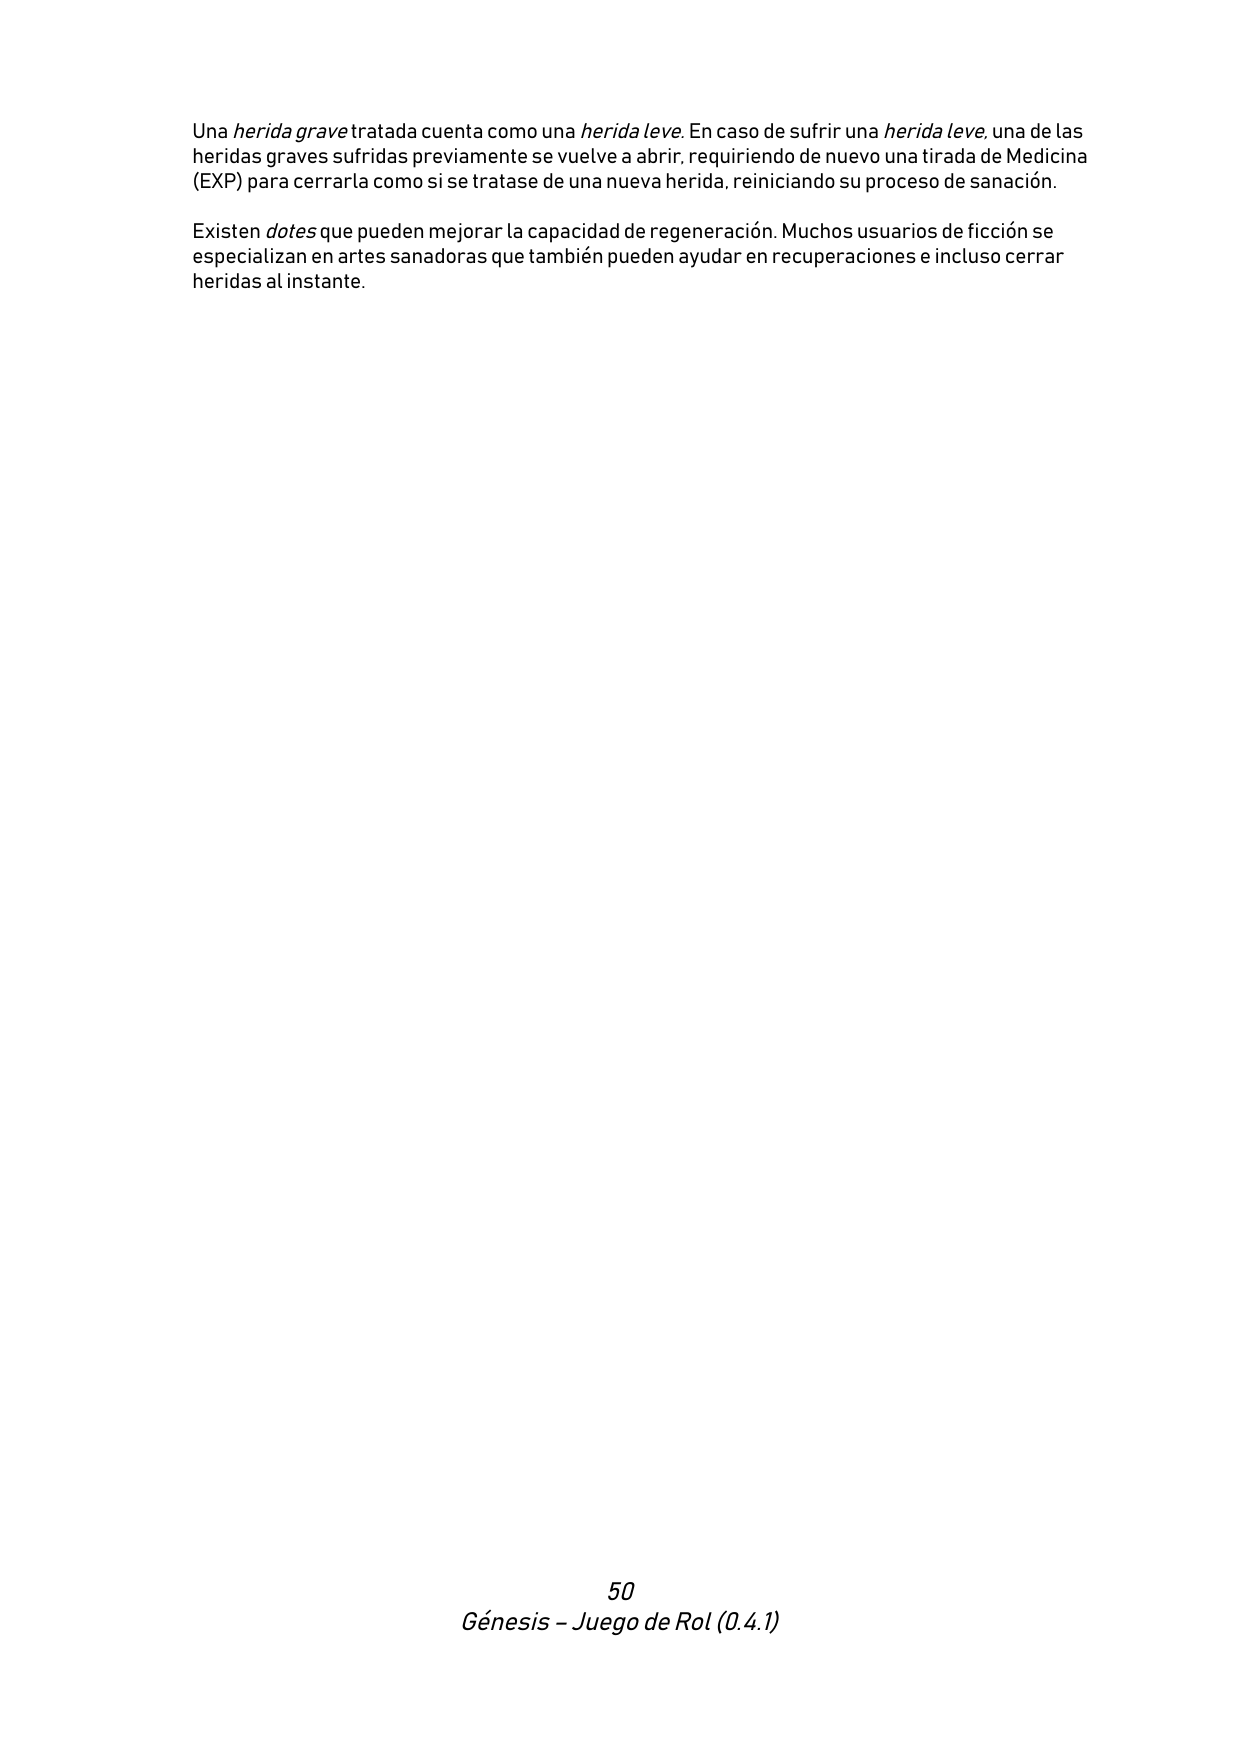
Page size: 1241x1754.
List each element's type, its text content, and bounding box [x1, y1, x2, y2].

text Una herida grave tratada cuenta como una herida leve. En caso de sufrir una herida leve, una de las heridas graves sufridas previamente se vuelve a abrir, requiriendo de nuevo una tirada de Medicina (EXP) para cerrarla como si se tratase de una nueva herida, reiniciando su proceso de sanación. [192, 118, 1122, 193]
text Existen dotes que pueden mejorar la capacidad de regeneración. Muchos usuarios de ficción se especializan en artes sanadoras que también pueden ayudar en recuperaciones e incluso cerrar heridas al instante. [192, 218, 1122, 293]
